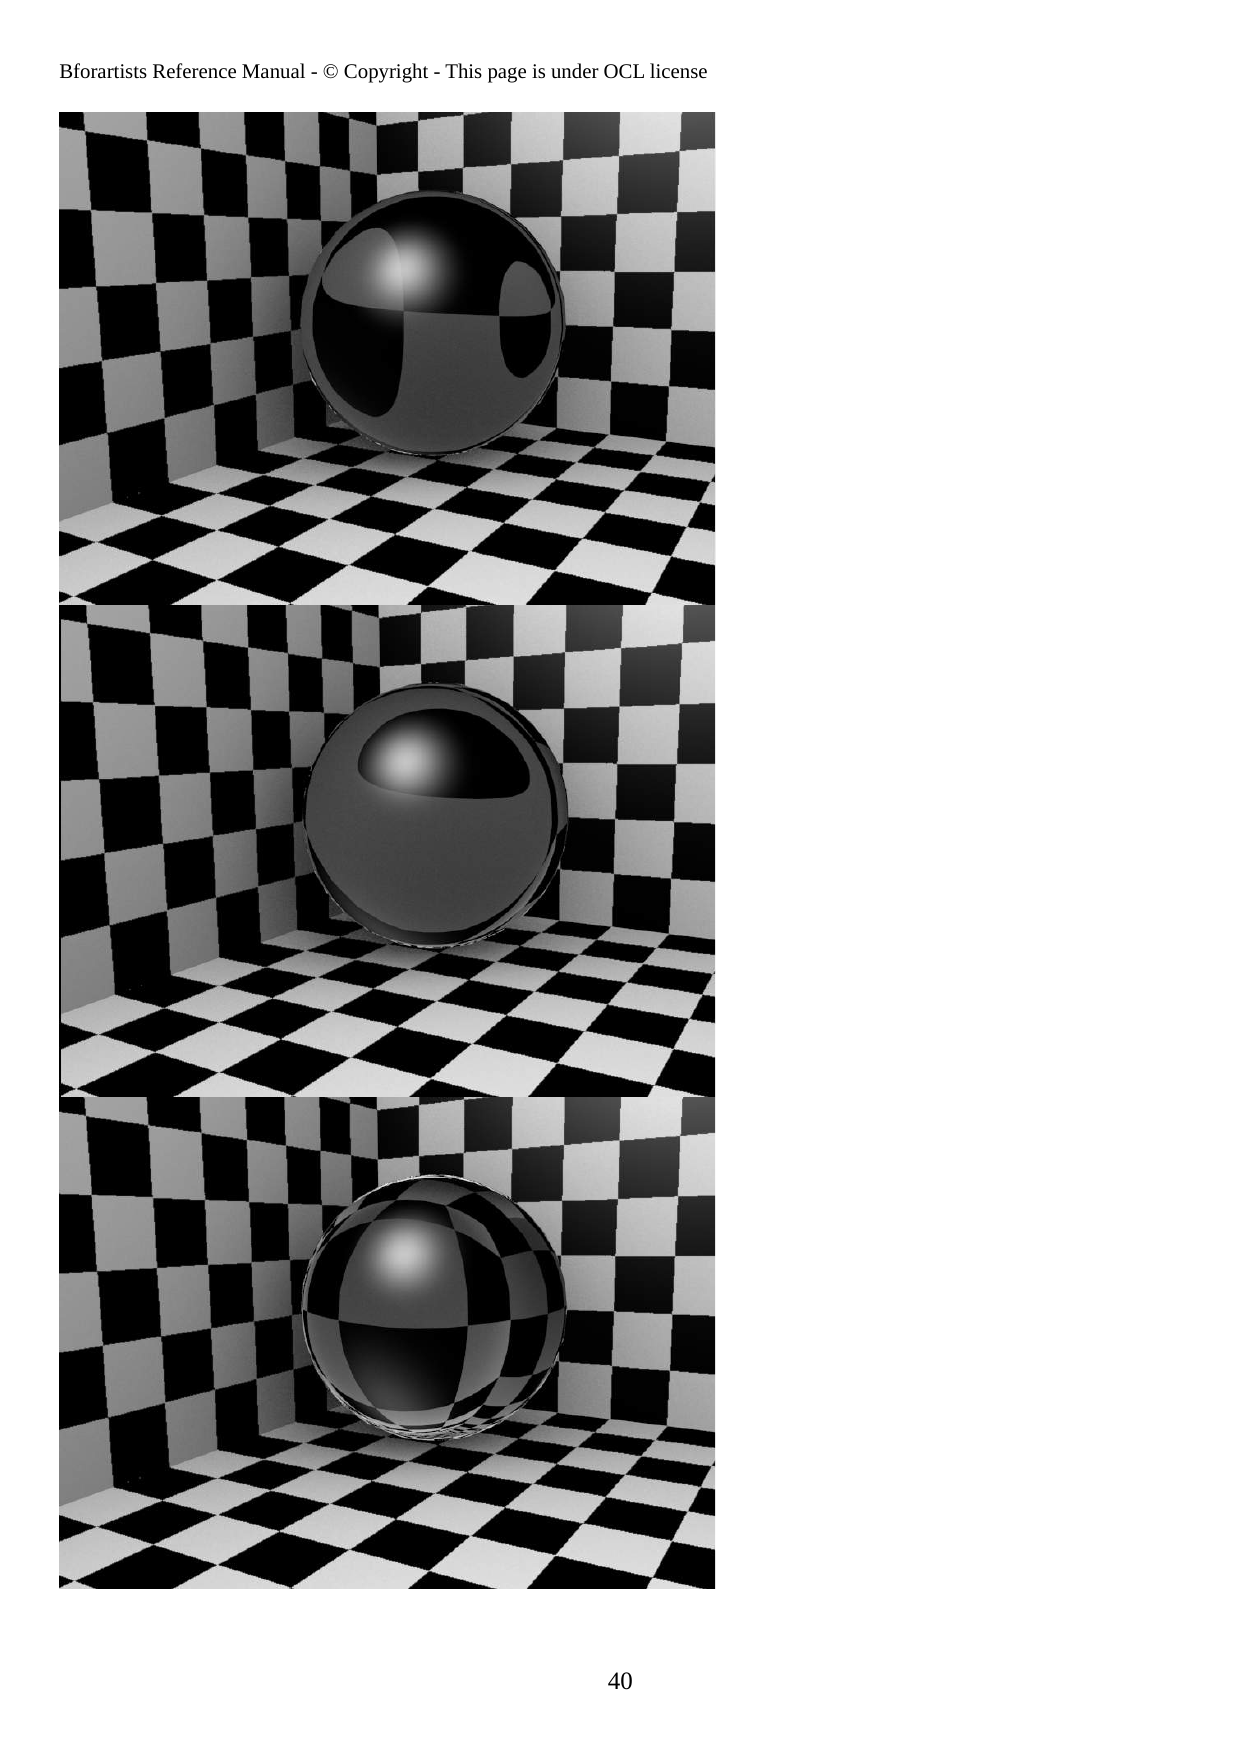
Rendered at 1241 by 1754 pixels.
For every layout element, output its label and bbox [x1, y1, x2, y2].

picture [59, 112, 716, 1589]
